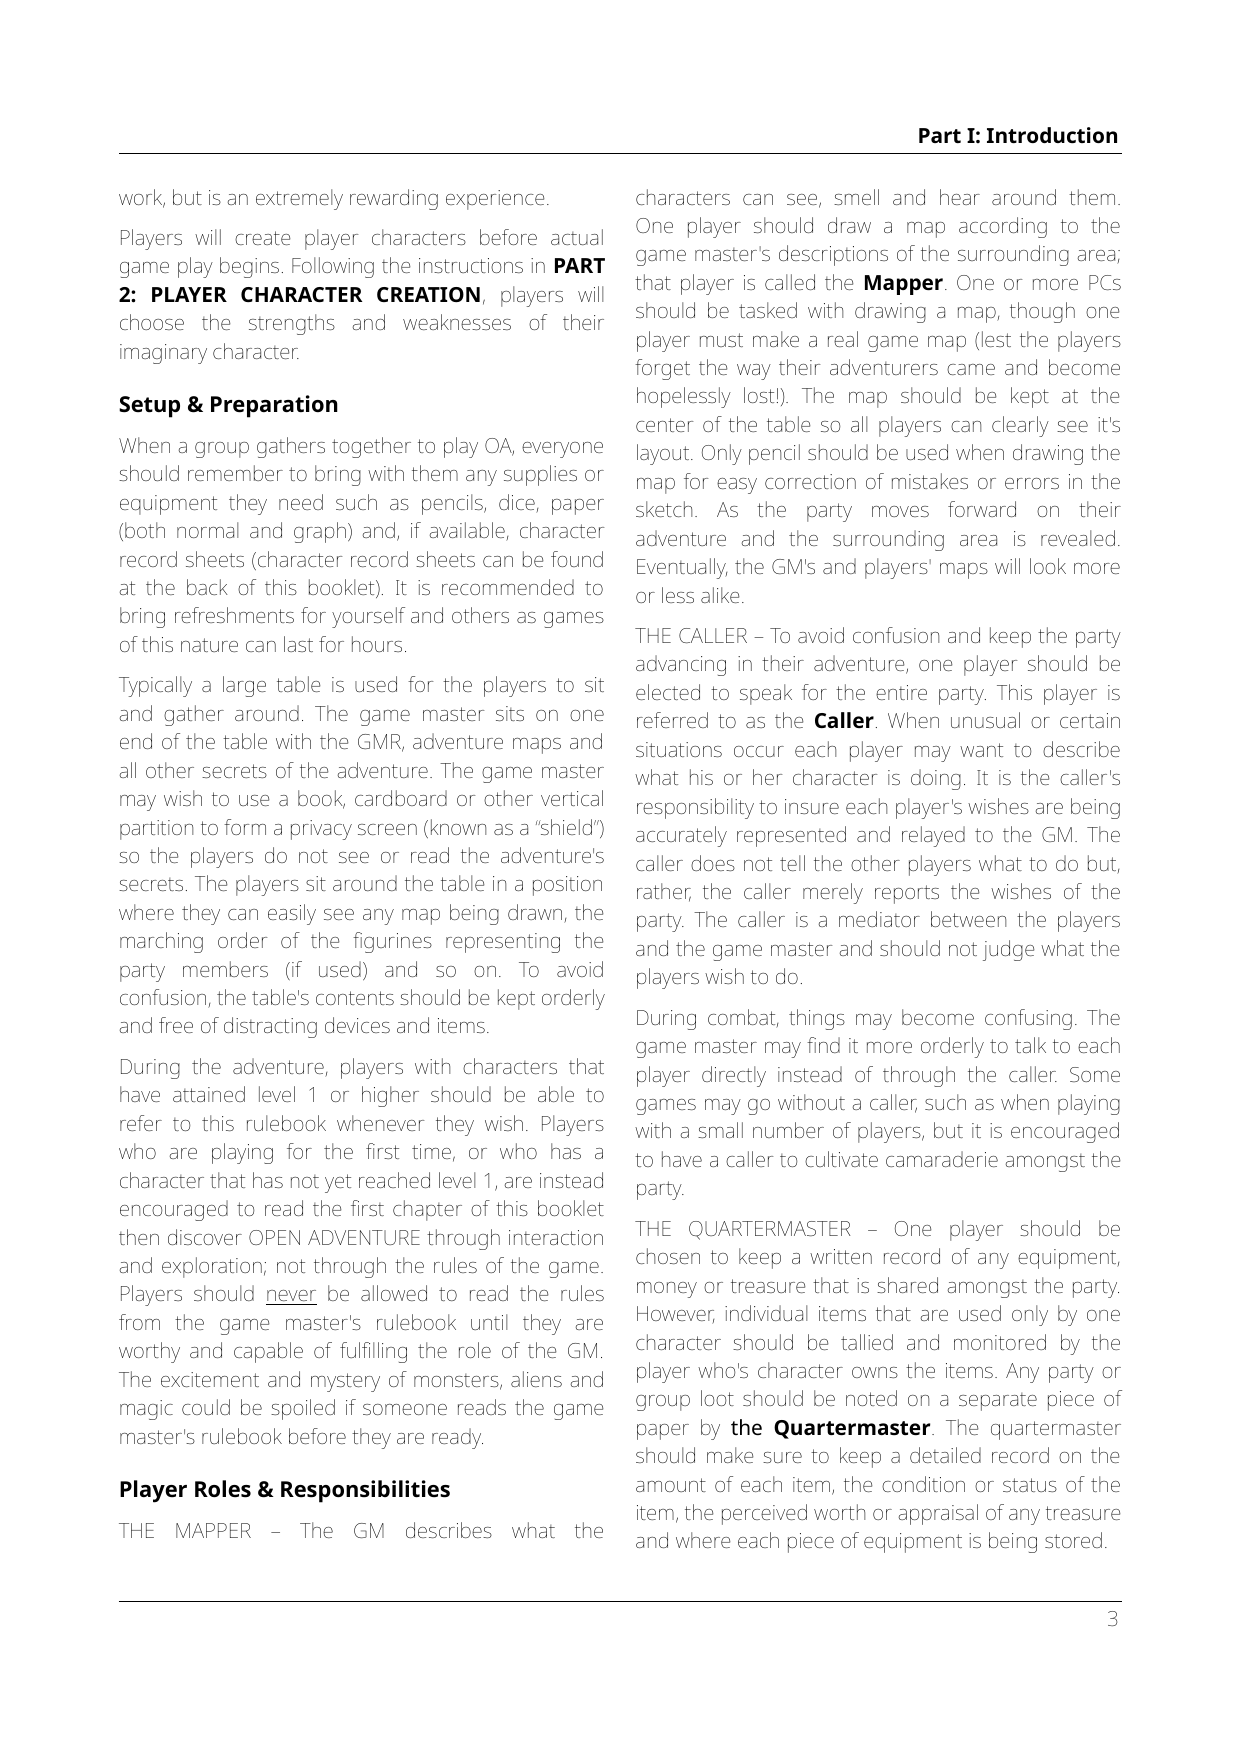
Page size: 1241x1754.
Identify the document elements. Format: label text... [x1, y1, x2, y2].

text During combat, things may become confusing. The game master may find it more orderly to talk to each player directly instead of through the caller. Some games may go without a caller, such as when playing with a small number of players, but it is encouraged to have a caller to cultivate camaraderie amongst the party. [635, 1003, 1122, 1202]
text THE CALLER – To avoid confusion and keep the party advancing in their adventure, one player should be elected to speak for the entire party. This player is referred to as the Caller. When unusual or certain situations occur each player may want to describe what his or her character is doing. It is the caller's responsibility to insure each player's wishes are being accurately represented and relayed to the GM. The caller does not tell the other players what to do but, rather, the caller merely reports the wishes of the party. The caller is a mediator between the players and the game master and should not judge what the players wish to do. [635, 621, 1122, 991]
text Players will create player characters before actual game play begins. Following the instructions in PART 2: PLAYER CHARACTER CREATION, players will choose the strengths and weaknesses of their imaginary character. [118, 223, 605, 365]
text THE MAPPER – The GM describes what the [118, 1516, 605, 1544]
text characters can see, smell and hear around them. One player should draw a map according to the game master's descriptions of the surrounding area; that player is called the Mapper. One or more PCs should be tasked with drawing a map, though one player must make a real game map (lest the players forget the way their adventurers came and become hopelessly lost!). The map should be kept at the center of the table so all players can clearly see it's layout. Only pencil should be used when drawing the map for easy correction of mistakes or errors in the sketch. As the party moves forward on their adventure and the surrounding area is revealed. Eventually, the GM's and players' maps will look more or less alike. [635, 183, 1122, 609]
text When a group gathers together to play OA, everyone should remember to bring with them any supplies or equipment they need such as pencils, dice, paper (both normal and graph) and, if available, character record sheets (character record sheets can be found at the back of this booklet). It is recommended to bring refreshments for yourself and others as games of this nature can last for hours. [118, 431, 605, 658]
text THE QUARTERMASTER – One player should be chosen to keep a written record of any equipment, money or treasure that is shared amongst the party. However, individual items that are used only by one character should be tallied and monitored by the player who's character owns the items. Any party or group loot should be noted on a separate piece of paper by the Quartermaster. The quartermaster should make sure to keep a detailed record on the amount of each item, the condition or status of the item, the perceived worth or appraisal of any treasure and where each piece of equipment is being stored. [635, 1214, 1122, 1555]
text Typically a large table is used for the players to sit and gather around. The game master sits on one end of the table with the GMR, adventure maps and all other secrets of the adventure. The game master may wish to use a book, cardboard or other vertical partition to form a privacy screen (known as a “shield”) so the players do not see or read the adventure's secrets. The players sit around the table in a position where they can easily see any map being drawn, the marching order of the figurines representing the party members (if used) and so on. To avoid confusion, the table's contents should be kept orderly and free of distracting devices and items. [118, 670, 605, 1040]
text Setup & Preparation [118, 389, 605, 419]
text work, but is an extremely rewarding experience. [118, 183, 605, 211]
text During the adventure, players with characters that have attained level 1 or higher should be able to refer to this rulebook whenever they wish. Players who are playing for the first time, or who has a character that has not yet reached level 1, are instead encouraged to read the first chapter of this booklet then discover OPEN ADVENTURE through interaction and exploration; not through the rules of the game. Players should never be allowed to read the rules from the game master's rulebook until they are worthy and capable of fulfilling the role of the GM. The excitement and mystery of monsters, aliens and magic could be spoiled if someone reads the game master's rulebook before they are ready. [118, 1052, 605, 1450]
text Player Roles & Responsibilities [118, 1474, 605, 1504]
